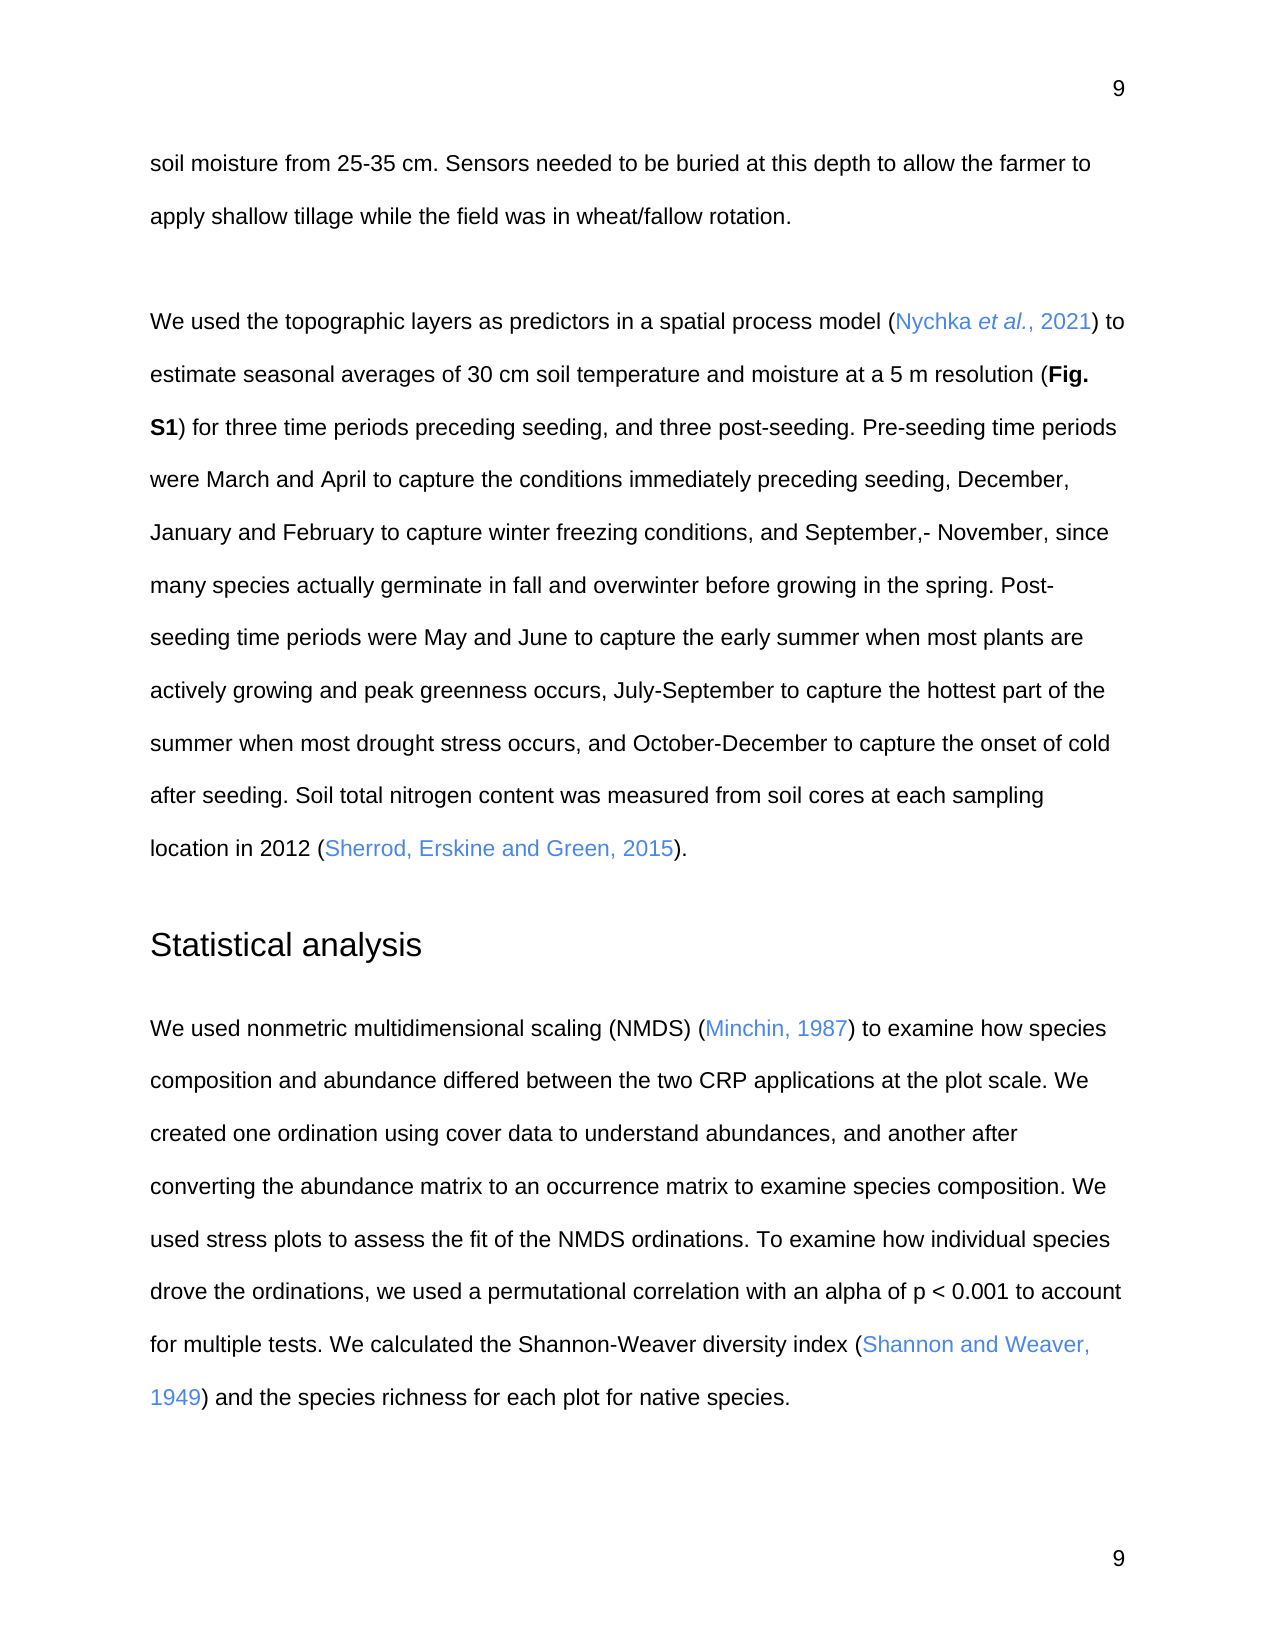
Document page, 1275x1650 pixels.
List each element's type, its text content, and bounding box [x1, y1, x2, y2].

subtitle Statistical analysis [150, 925, 1125, 964]
text soil moisture from 25-35 cm. Sensors needed to be buried at this depth to allow the farmer to apply shallow tillage while the field was in wheat/fallow rotation. [150, 150, 1125, 229]
text We used the topographic layers as predictors in a spatial process model (Nychka et al., 2021) to estimate seasonal averages of 30 cm soil temperature and moisture at a 5 m resolution (Fig. S1) for three time periods preceding seeding, and three post-seeding. Pre-seeding time periods were March and April to capture the conditions immediately preceding seeding, December, January and February to capture winter freezing conditions, and September,- November, since many species actually germinate in fall and overwinter before growing in the spring. Post-seeding time periods were May and June to capture the early summer when most plants are actively growing and peak greenness occurs, July-September to capture the hottest part of the summer when most drought stress occurs, and October-December to capture the onset of cold after seeding. Soil total nitrogen content was measured from soil cores at each sampling location in 2012 (Sherrod, Erskine and Green, 2015). [150, 308, 1125, 862]
text We used nonmetric multidimensional scaling (NMDS) (Minchin, 1987) to examine how species composition and abundance differed between the two CRP applications at the plot scale. We created one ordination using cover data to understand abundances, and another after converting the abundance matrix to an occurrence matrix to examine species composition. We used stress plots to assess the fit of the NMDS ordinations. To examine how individual species drove the ordinations, we used a permutational correlation with an alpha of p < 0.001 to account for multiple tests. We calculated the Shannon-Weaver diversity index (Shannon and Weaver, 1949) and the species richness for each plot for native species. [150, 1015, 1125, 1410]
